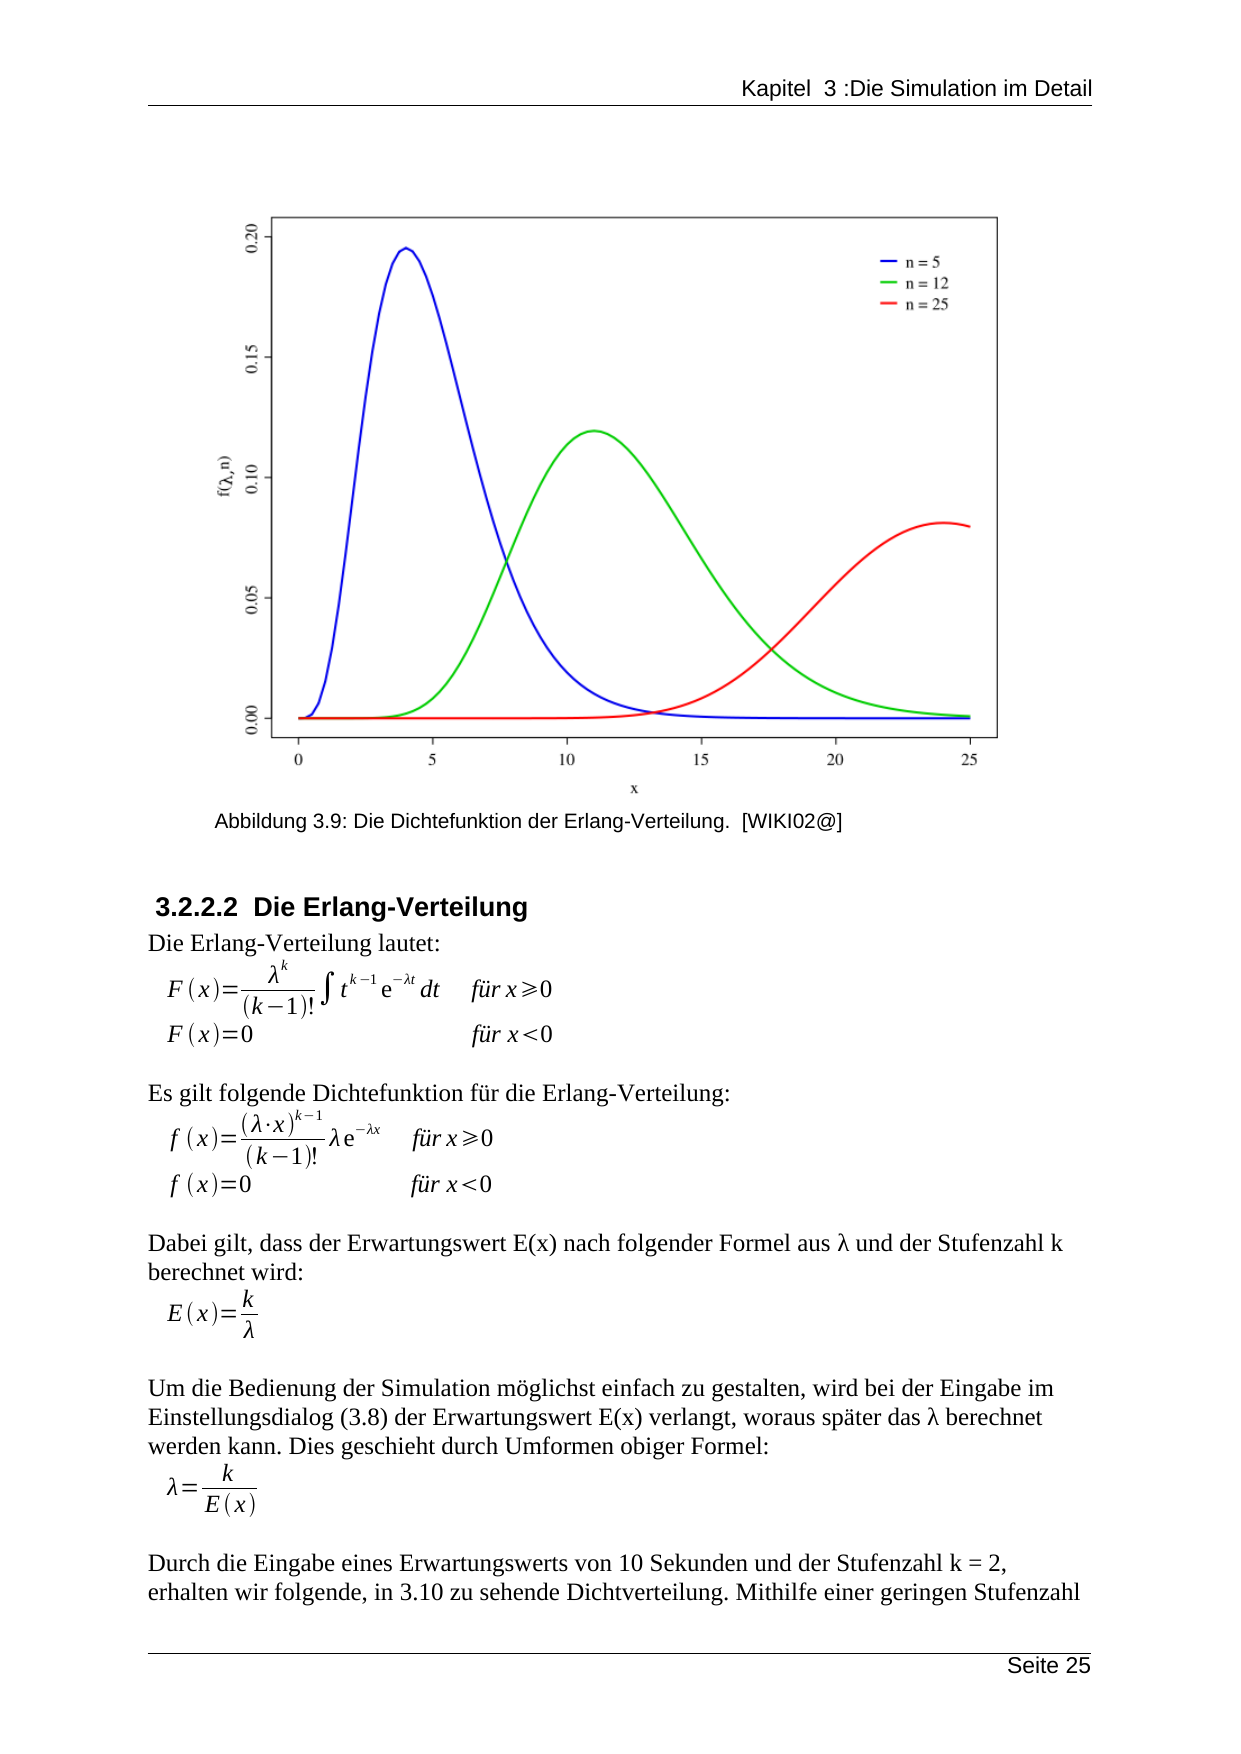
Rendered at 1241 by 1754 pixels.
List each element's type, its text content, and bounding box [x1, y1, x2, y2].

picture [214, 160, 1026, 809]
text Abbildung 3.9: Die Dichtefunktion der Erlang-Verteilung. [WIKI02@] [214, 809, 1026, 833]
text Dabei gilt, dass der Erwartungswert E(x) nach folgender Formel aus λ und der Stufenzahl k berechnet wird: [148, 1228, 1092, 1286]
text Es gilt folgende Dichtefunktion für die Erlang-Verteilung: [148, 1078, 1092, 1106]
text Die Erlang-Verteilung lautet: [148, 928, 1092, 957]
text Durch die Eingabe eines Erwartungswerts von 10 Sekunden und der Stufenzahl k = 2, erhalten wir folgende, in Abbildung 3.10 zu sehende Dichtverteilung. Mithilfe einer geringen Stufenzahl können wir also dem Phänomen der normalerweise immer in Gruppen ankommenden Fahrzeuge gerecht werden. So nimmt die Wahrscheinlichkeit, dass ein weiteres Fahrzeug demnächst ankommt ab, wenn mehr Zeit seit dem letzten Ankunftsereignis verstrichen ist. [148, 1548, 1092, 1606]
subtitle Die Erlang-Verteilung [148, 891, 1092, 922]
text Um die Bedienung der Simulation möglichst einfach zu gestalten, wird bei der Eingabe im Einstellungsdialog (Abbildung 3.8) der Erwartungswert E(x) verlangt, woraus später das λ berechnet werden kann. Dies geschieht durch Umformen obiger Formel: [148, 1373, 1092, 1459]
